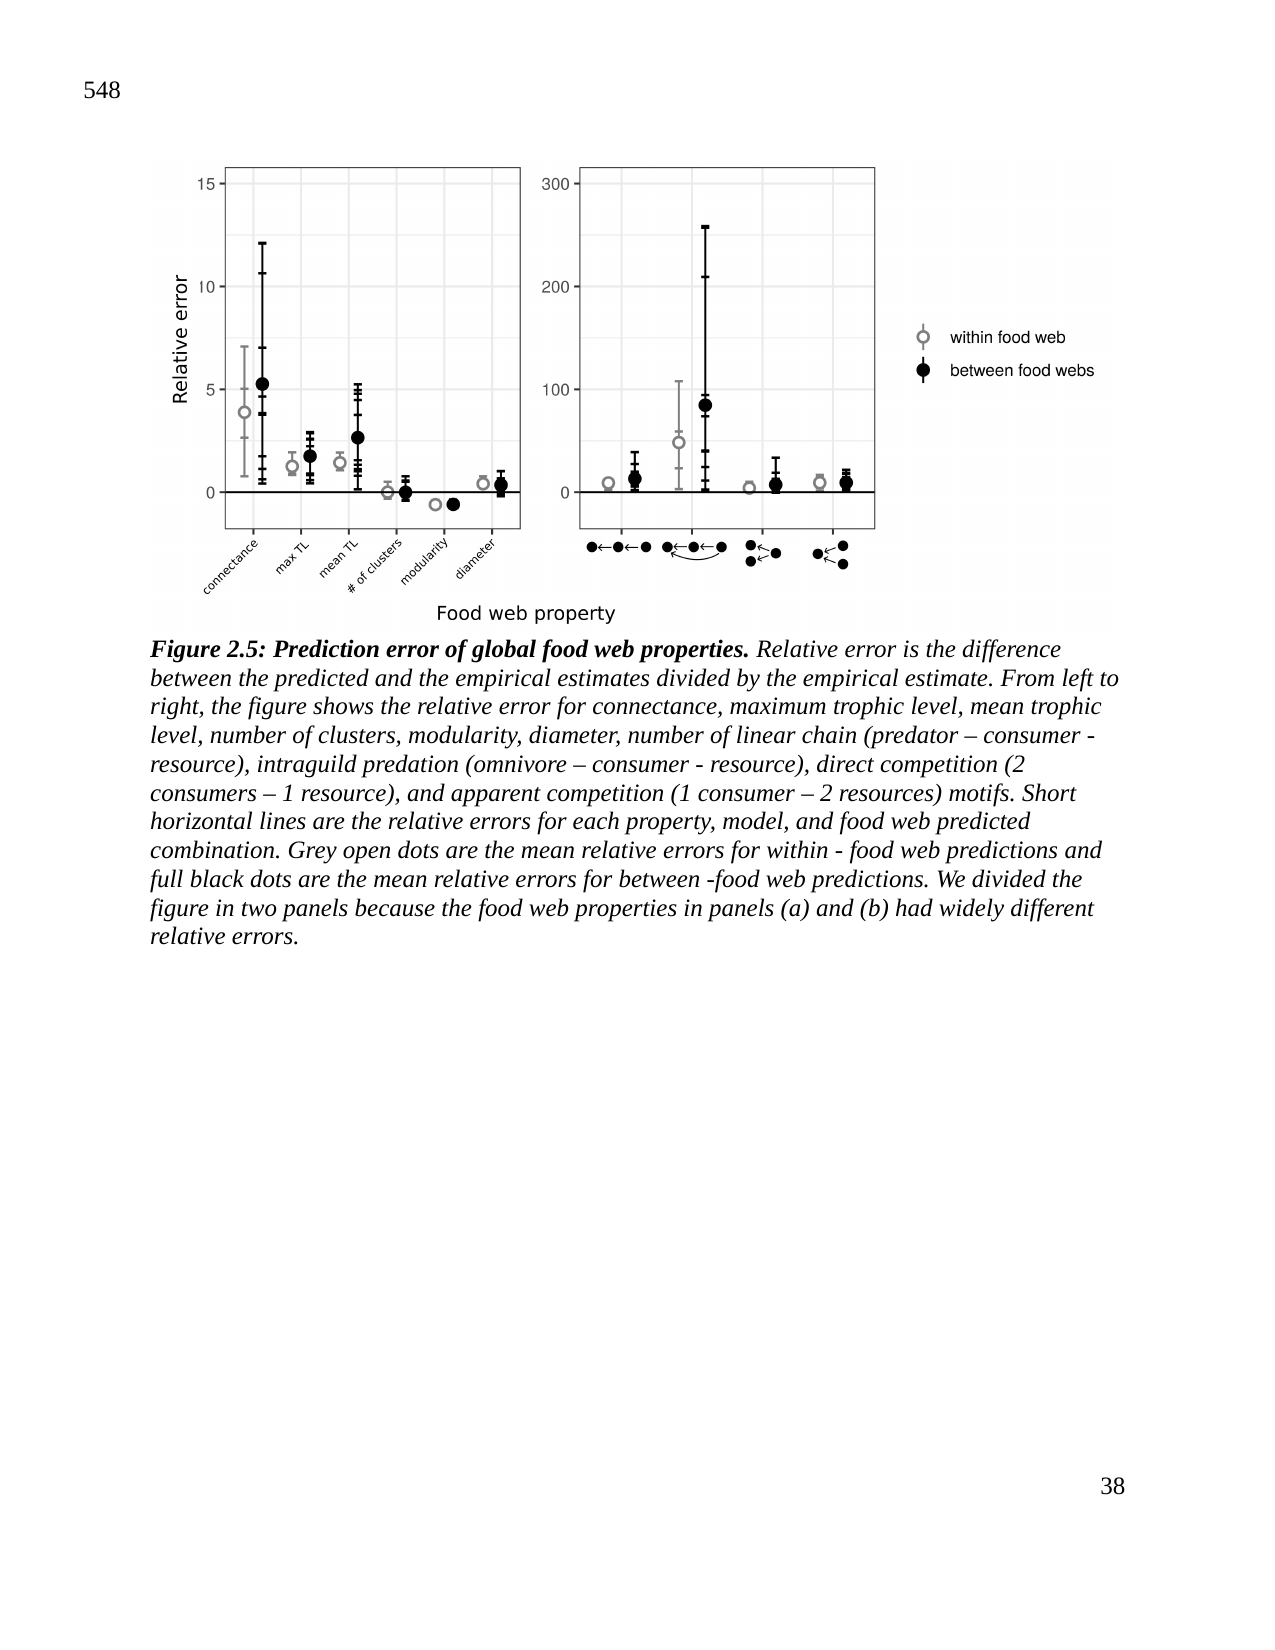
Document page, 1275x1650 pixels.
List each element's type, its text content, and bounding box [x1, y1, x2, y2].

text Figure 2.5: Prediction error of global food web properties. Relative error is the difference between the predicted and the empirical estimates divided by the empirical estimate. From left to right, the figure shows the relative error for connectance, maximum trophic level, mean trophic level, number of clusters, modularity, diameter, number of linear chain (predator – consumer - resource), intraguild predation (omnivore – consumer - resource), direct competition (2 consumers – 1 resource), and apparent competition (1 consumer – 2 resources) motifs. Short horizontal lines are the relative errors for each property, model, and food web predicted combination. Grey open dots are the mean relative errors for within - food web predictions and full black dots are the mean relative errors for between -food web predictions. We divided the figure in two panels because the food web properties in panels (a) and (b) had widely different relative errors. [150, 634, 1125, 950]
picture [150, 146, 1125, 634]
